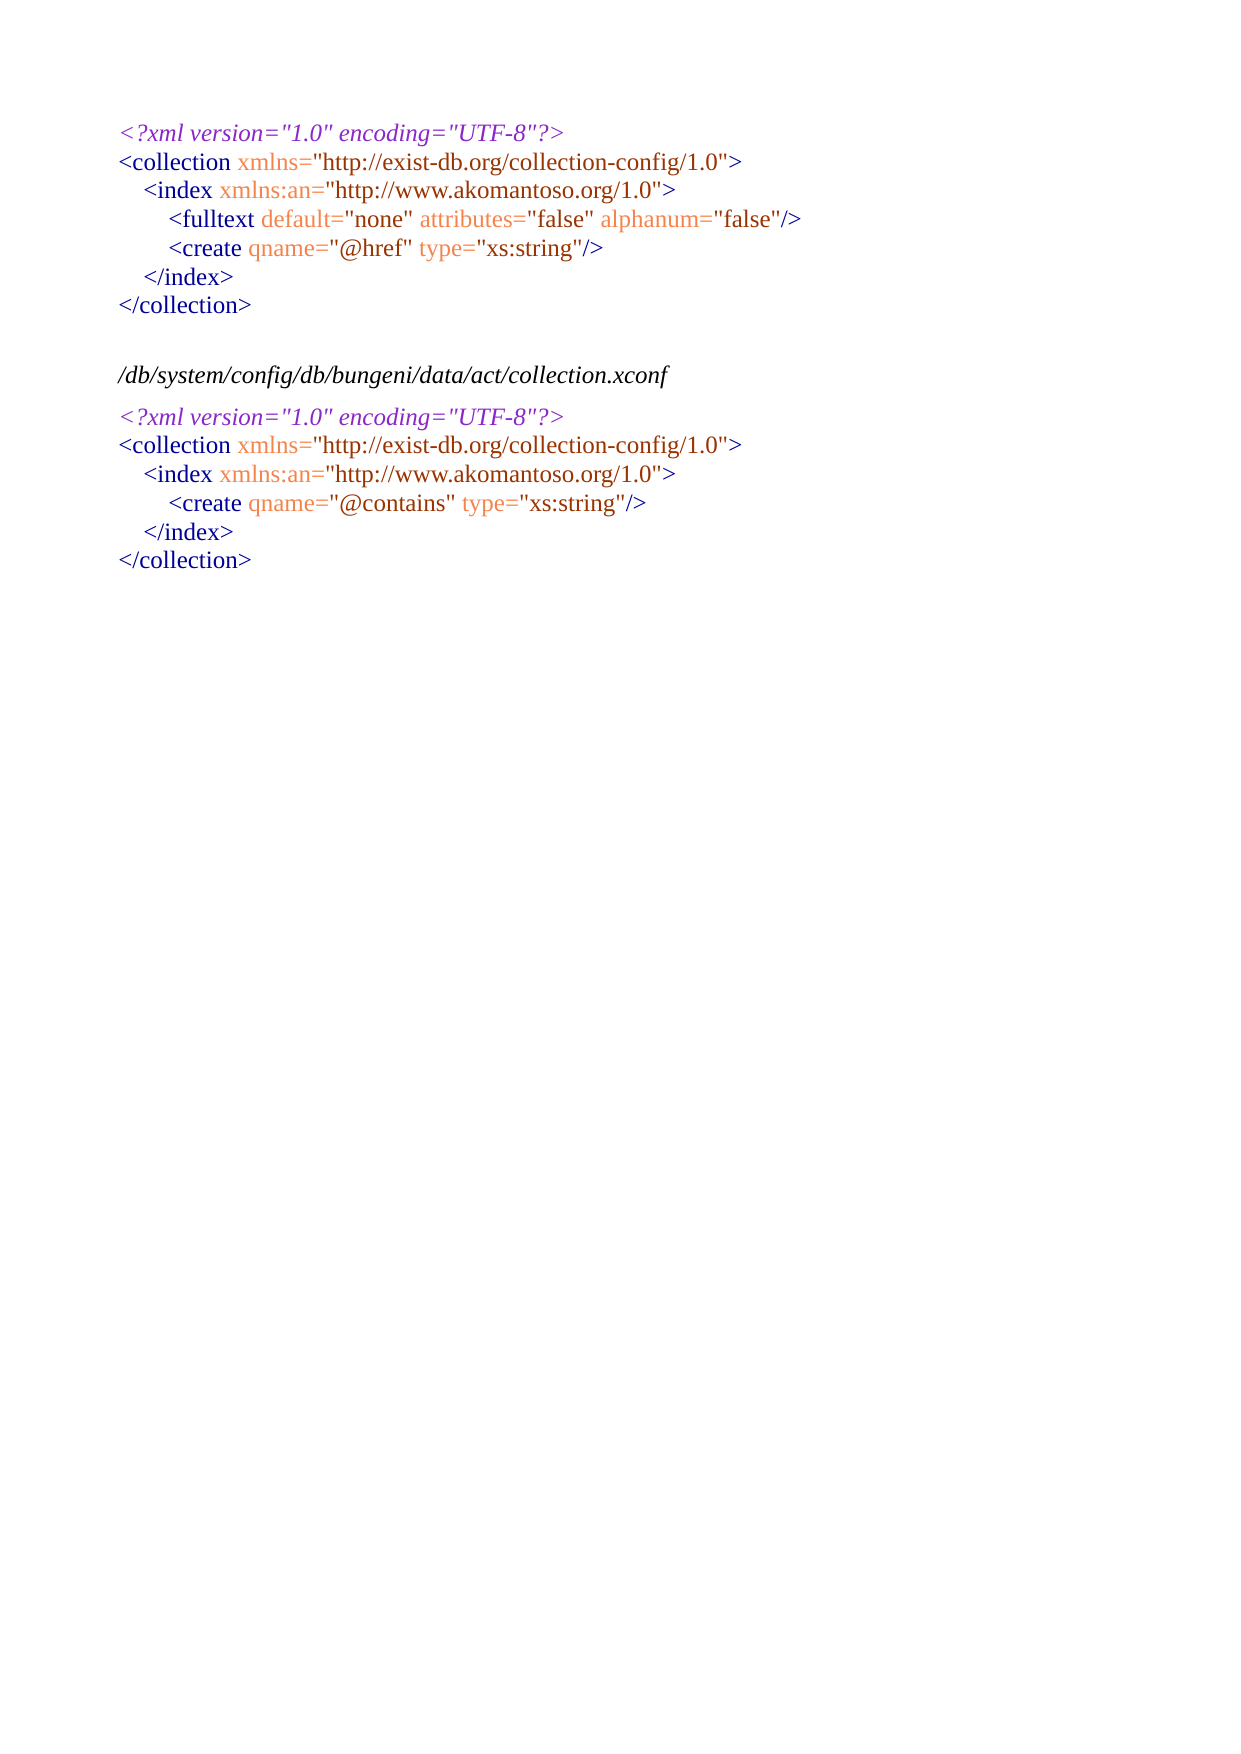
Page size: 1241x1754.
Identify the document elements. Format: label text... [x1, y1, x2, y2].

text <create qname="@contains" type="xs:string"/> [118, 488, 1122, 517]
text <?xml version="1.0" encoding="UTF-8"?> [118, 118, 1122, 147]
text <?xml version="1.0" encoding="UTF-8"?> [118, 402, 1122, 431]
text </collection> [118, 291, 1122, 319]
text <collection xmlns="http://exist-db.org/collection-config/1.0"> [118, 431, 1122, 459]
text </index> [118, 262, 1122, 291]
text <collection xmlns="http://exist-db.org/collection-config/1.0"> [118, 147, 1122, 176]
text /db/system/config/db/bungeni/data/act/collection.xconf [118, 361, 1122, 389]
text </index> [118, 517, 1122, 546]
text <fulltext default="none" attributes="false" alphanum="false"/> [118, 204, 1122, 233]
text </collection> [118, 546, 1122, 574]
text <index xmlns:an="http://www.akomantoso.org/1.0"> [118, 176, 1122, 204]
text <index xmlns:an="http://www.akomantoso.org/1.0"> [118, 459, 1122, 488]
text <create qname="@href" type="xs:string"/> [118, 233, 1122, 262]
